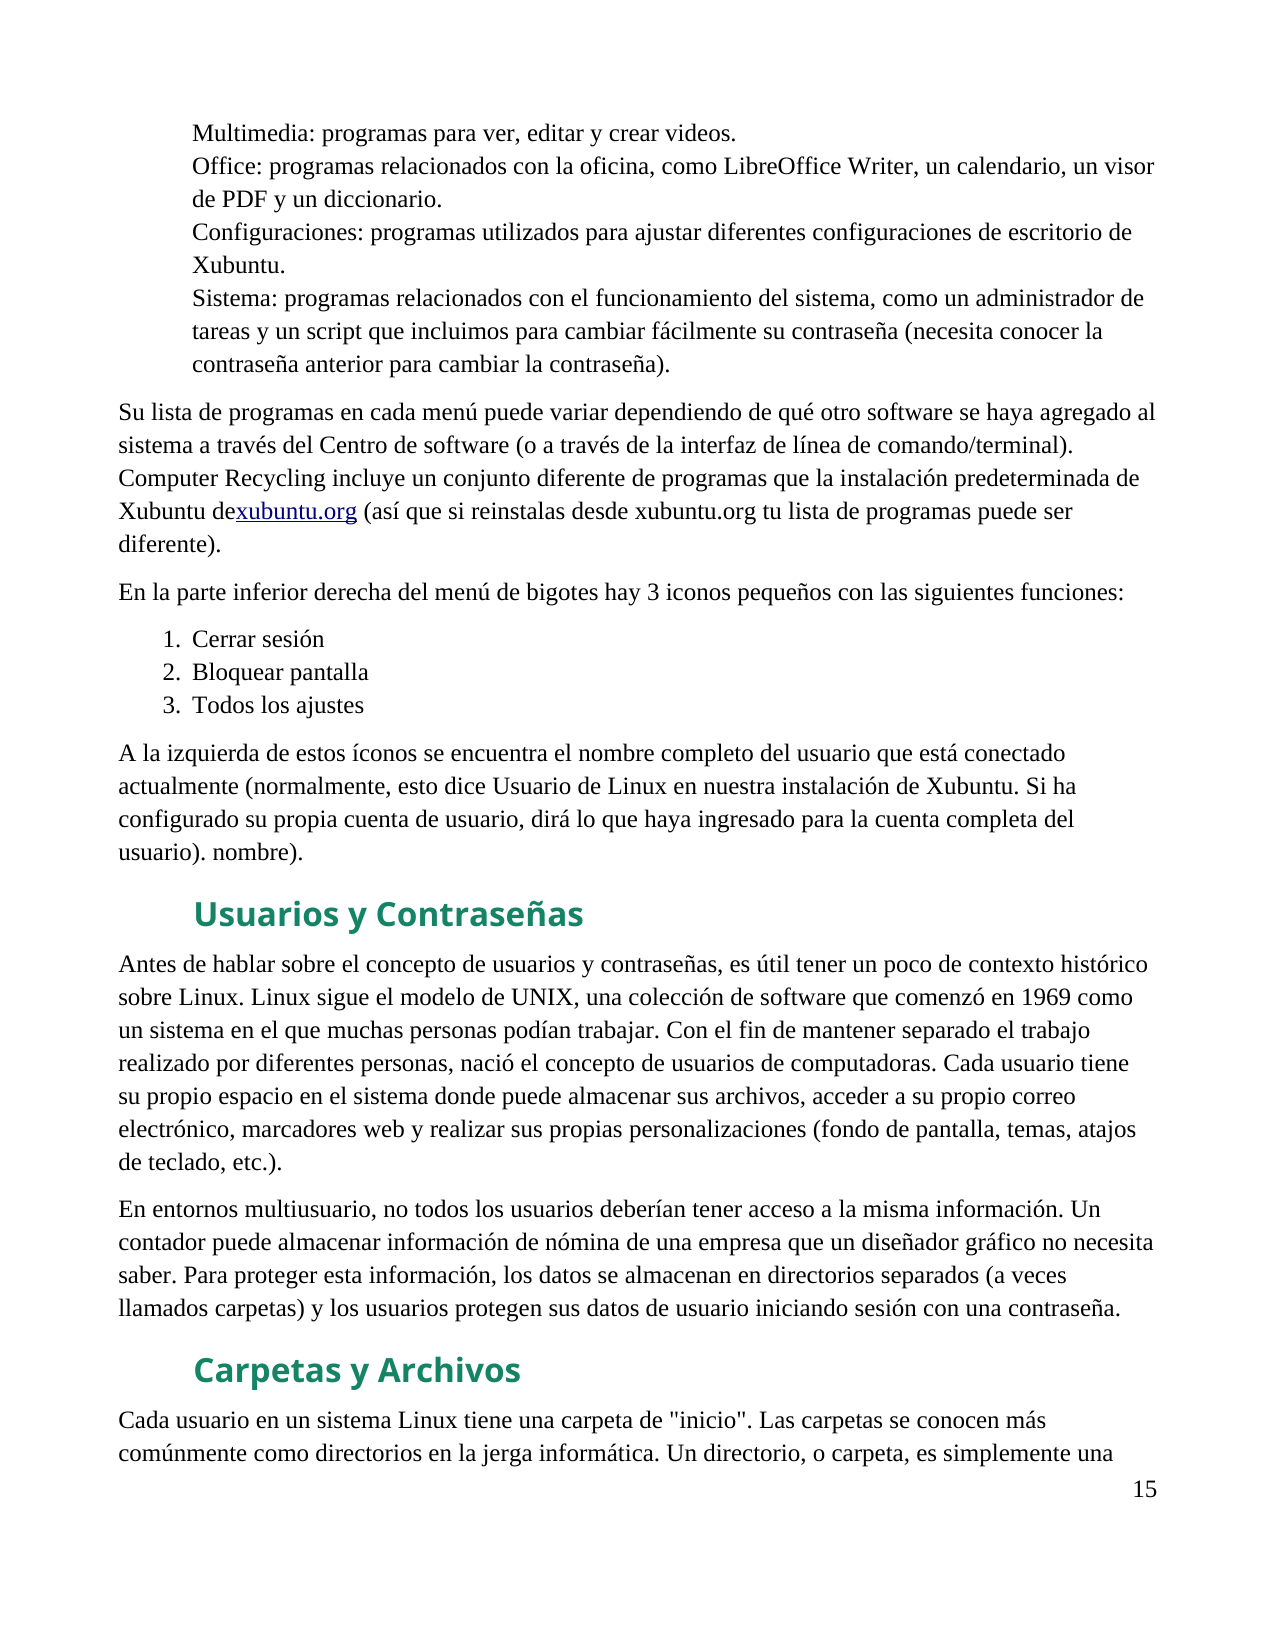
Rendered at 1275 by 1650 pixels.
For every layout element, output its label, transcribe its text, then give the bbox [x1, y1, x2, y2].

text Cada usuario en un sistema Linux tiene una carpeta de "inicio". Las carpetas se conocen más comúnmente como directorios en la jerga informática. Un directorio, o carpeta, es simplemente una [118, 1405, 1157, 1467]
list Office: programas relacionados con la oficina, como LibreOffice Writer, un calendario, un visor de PDF y un diccionario. [162, 151, 1157, 213]
list Configuraciones: programas utilizados para ajustar diferentes configuraciones de escritorio de Xubuntu. [162, 217, 1157, 279]
text En entornos multiusuario, no todos los usuarios deberían tener acceso a la misma información. Un contador puede almacenar información de nómina de una empresa que un diseñador gráfico no necesita saber. Para proteger esta información, los datos se almacenan en directorios separados (a veces llamados carpetas) y los usuarios protegen sus datos de usuario iniciando sesión con una contraseña. [118, 1194, 1157, 1322]
list Sistema: programas relacionados con el funcionamiento del sistema, como un administrador de tareas y un script que incluimos para cambiar fácilmente su contraseña (necesita conocer la contraseña anterior para cambiar la contraseña). [162, 283, 1157, 378]
list Cerrar sesión [162, 624, 1157, 653]
text Su lista de programas en cada menú puede variar dependiendo de qué otro software se haya agregado al sistema a través del Centro de software (o a través de la interfaz de línea de comando/terminal). Computer Recycling incluye un conjunto diferente de programas que la instalación predeterminada de Xubuntu dexubuntu.org (así que si reinstalas desde xubuntu.org tu lista de programas puede ser diferente). [118, 397, 1157, 558]
text Antes de hablar sobre el concepto de usuarios y contraseñas, es útil tener un poco de contexto histórico sobre Linux. Linux sigue el modelo de UNIX, una colección de software que comenzó en 1969 como un sistema en el que muchas personas podían trabajar. Con el fin de mantener separado el trabajo realizado por diferentes personas, nació el concepto de usuarios de computadoras. Cada usuario tiene su propio espacio en el sistema donde puede almacenar sus archivos, acceder a su propio correo electrónico, marcadores web y realizar sus propias personalizaciones (fondo de pantalla, temas, atajos de teclado, etc.). [118, 949, 1157, 1176]
subtitle Carpetas y Archivos [118, 1347, 1157, 1393]
text En la parte inferior derecha del menú de bigotes hay 3 iconos pequeños con las siguientes funciones: [118, 577, 1157, 605]
list Multimedia: programas para ver, editar y crear videos. [162, 118, 1157, 147]
text A la izquierda de estos íconos se encuentra el nombre completo del usuario que está conectado actualmente (normalmente, esto dice Usuario de Linux en nuestra instalación de Xubuntu. Si ha configurado su propia cuenta de usuario, dirá lo que haya ingresado para la cuenta completa del usuario). nombre). [118, 738, 1157, 866]
subtitle Usuarios y Contraseñas [118, 891, 1157, 936]
list Bloquear pantalla [162, 657, 1157, 686]
list Todos los ajustes [162, 690, 1157, 719]
